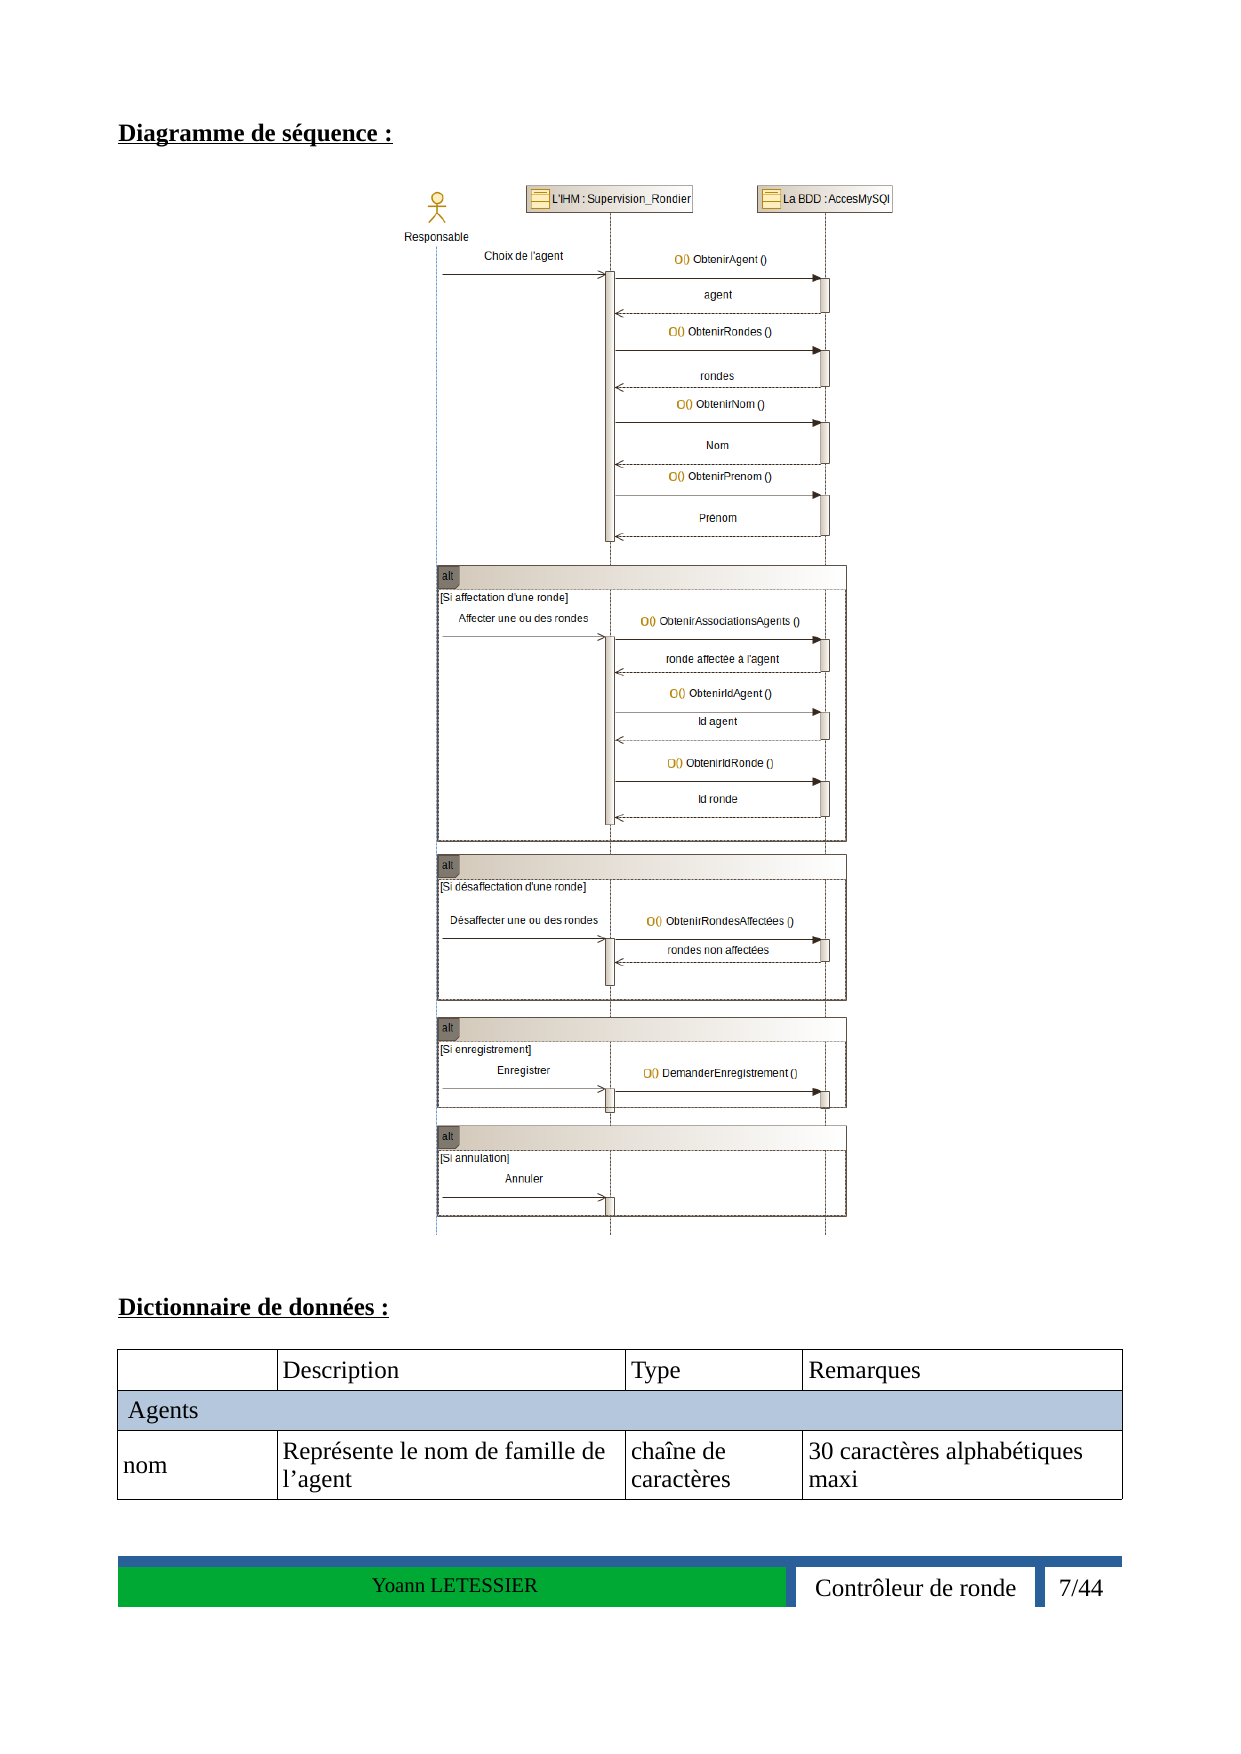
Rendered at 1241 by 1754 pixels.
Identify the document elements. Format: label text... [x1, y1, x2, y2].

table_header [118, 1350, 277, 1390]
table_header Type [626, 1350, 802, 1390]
table_header Description [278, 1350, 625, 1390]
table_cell nom [118, 1431, 277, 1499]
table_cell 30 caractères alphabétiques maxi [803, 1431, 1122, 1499]
text Dictionnaire de données : [118, 1292, 1122, 1321]
table_cell chaîne de caractères [626, 1431, 802, 1499]
table_cell Représente le nom de famille de l’agent [278, 1431, 625, 1499]
picture [339, 176, 901, 1235]
table_cell Agents [118, 1391, 1122, 1430]
text Diagramme de séquence : [118, 118, 1122, 147]
table_header Remarques [803, 1350, 1122, 1390]
